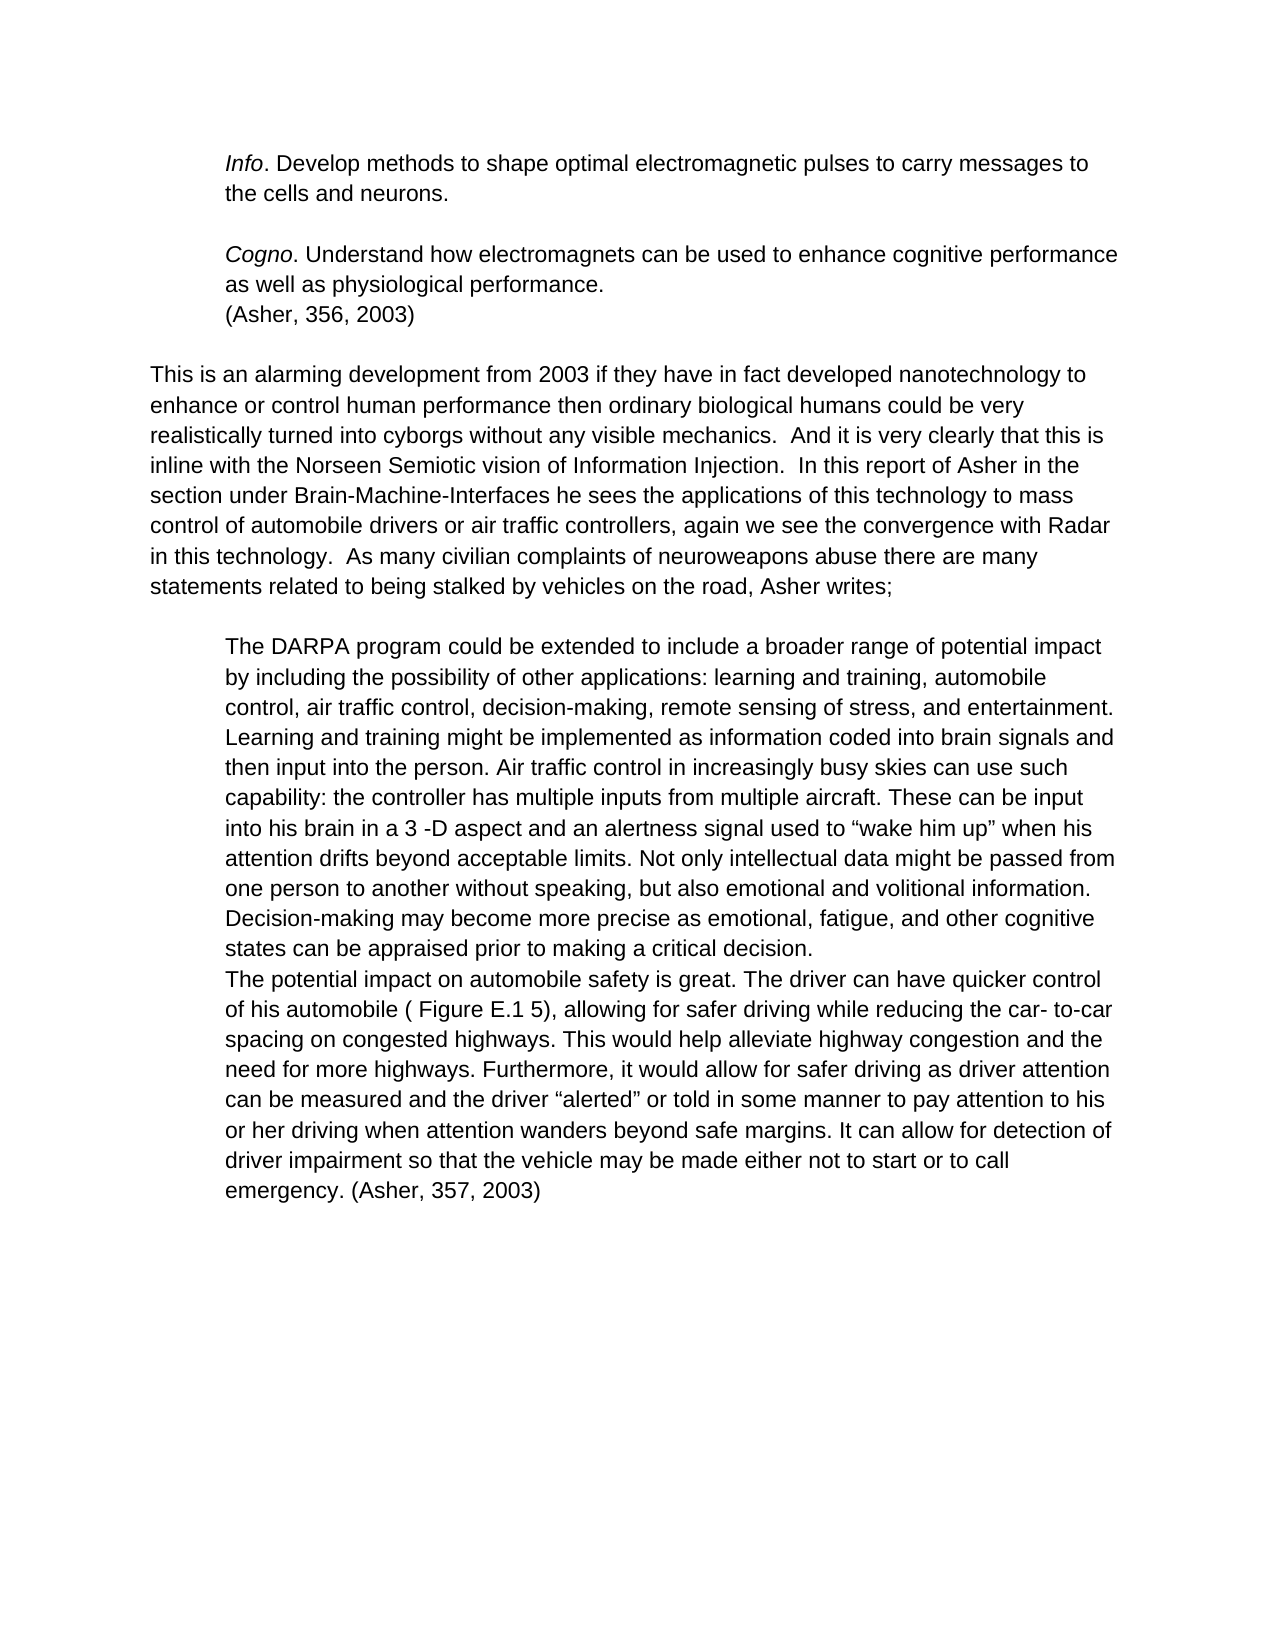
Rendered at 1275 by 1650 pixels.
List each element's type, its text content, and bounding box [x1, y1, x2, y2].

text Cogno. Understand how electromagnets can be used to enhance cognitive performance as well as physiological performance. (Asher, 356, 2003) [225, 241, 1125, 327]
text This is an alarming development from 2003 if they have in fact developed nanotechnology to enhance or control human performance then ordinary biological humans could be very realistically turned into cyborgs without any visible mechanics. And it is very clearly that this is inline with the Norseen Semiotic vision of Information Injection. In this report of Asher in the section under Brain-Machine-Interfaces he sees the applications of this technology to mass control of automobile drivers or air traffic controllers, again we see the convergence with Radar in this technology. As many civilian complaints of neuroweapons abuse there are many statements related to being stalked by vehicles on the road, Asher writes; [150, 361, 1125, 599]
text The DARPA program could be extended to include a broader range of potential impact by including the possibility of other applications: learning and training, automobile control, air traffic control, decision-making, remote sensing of stress, and entertainment. Learning and training might be implemented as information coded into brain signals and then input into the person. Air traffic control in increasingly busy skies can use such capability: the controller has multiple inputs from multiple aircraft. These can be input into his brain in a 3 -D aspect and an alertness signal used to “wake him up” when his attention drifts beyond acceptable limits. Not only intellectual data might be passed from one person to another without speaking, but also emotional and volitional information. Decision-making may become more precise as emotional, fatigue, and other cognitive states can be appraised prior to making a critical decision. The potential impact on automobile safety is great. The driver can have quicker control of his automobile ( Figure E.1 5), allowing for safer driving while reducing the car- to-car spacing on congested highways. This would help alleviate highway congestion and the need for more highways. Furthermore, it would allow for safer driving as driver attention can be measured and the driver “alerted” or told in some manner to pay attention to his or her driving when attention wanders beyond safe margins. It can allow for detection of driver impairment so that the vehicle may be made either not to start or to call emergency. (Asher, 357, 2003) [225, 633, 1125, 1203]
text Info. Develop methods to shape optimal electromagnetic pulses to carry messages to the cells and neurons. [225, 150, 1125, 237]
